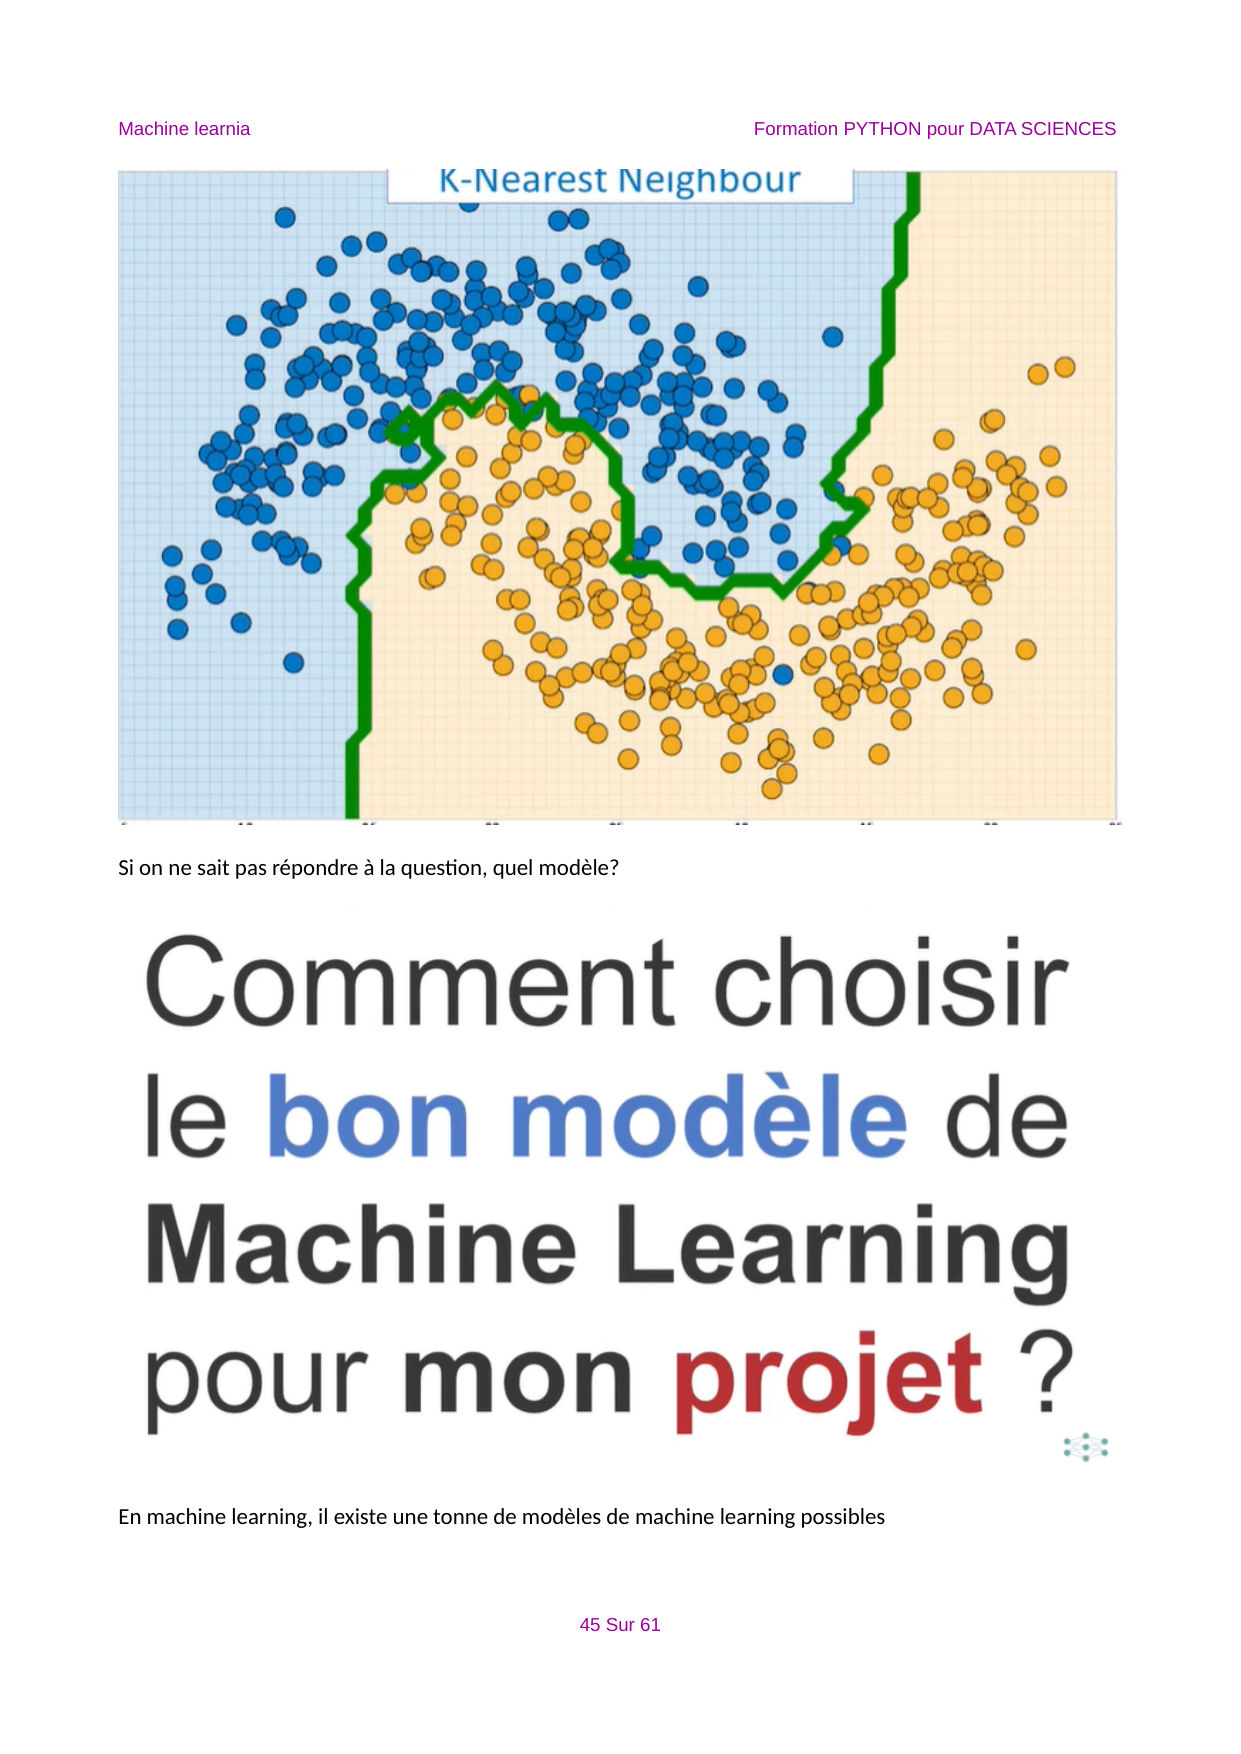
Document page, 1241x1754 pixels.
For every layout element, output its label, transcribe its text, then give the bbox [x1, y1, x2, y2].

text En machine learning, il existe une tonne de modèles de machine learning possibles [118, 1502, 1122, 1530]
picture [118, 169, 1122, 825]
picture [118, 908, 1122, 1474]
text Si on ne sait pas répondre à la question, quel modèle? [118, 853, 1122, 881]
